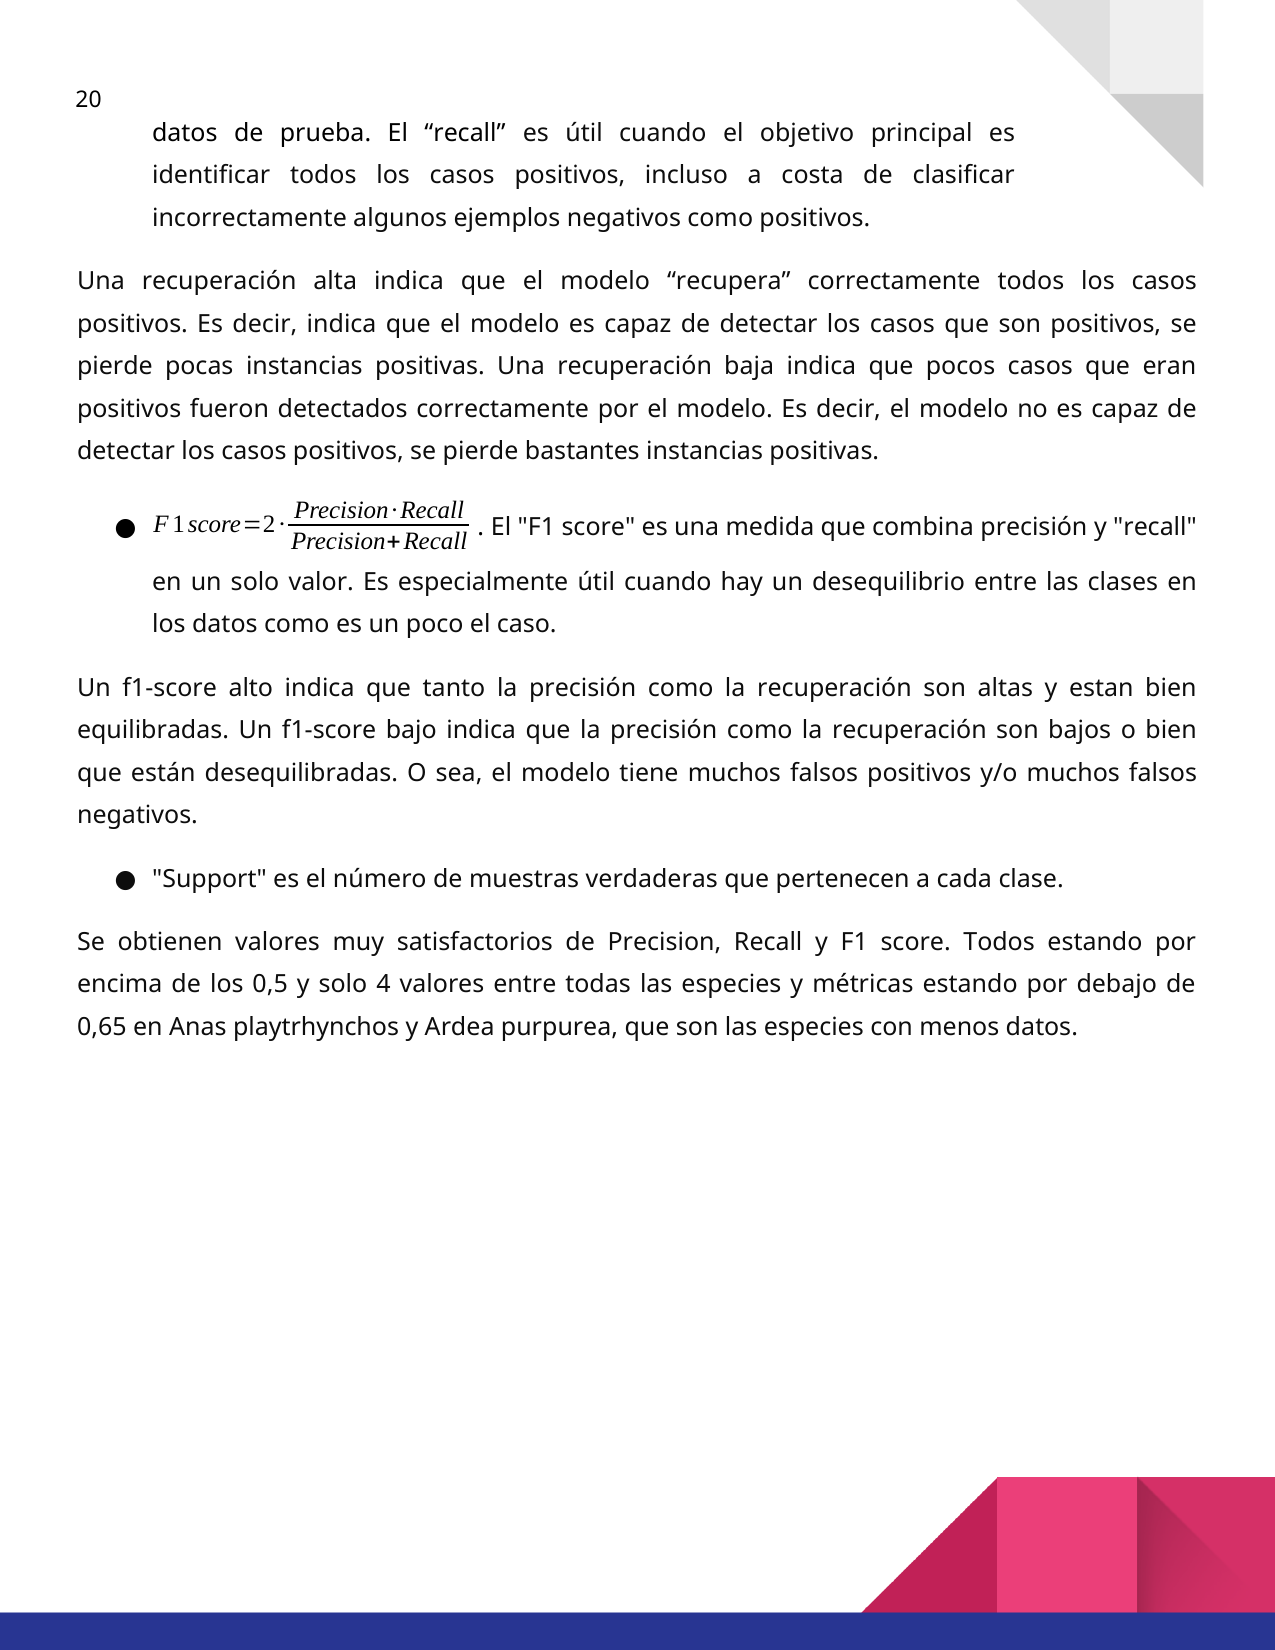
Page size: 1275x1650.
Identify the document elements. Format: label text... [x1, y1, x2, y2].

text Una recuperación alta indica que el modelo “recupera” correctamente todos los casos positivos. Es decir, indica que el modelo es capaz de detectar los casos que son positivos, se pierde pocas instancias positivas. Una recuperación baja indica que pocos casos que eran positivos fueron detectados correctamente por el modelo. Es decir, el modelo no es capaz de detectar los casos positivos, se pierde bastantes instancias positivas. [77, 263, 1198, 467]
list . El "recall" (también sensibilidad o tasa de verdaderos positivos) es la proporción de ejemplos positivos que fueron correctamente identificados por el modelo respecto al total de ejemplos positivos en los datos de prueba. El “recall” es útil cuando el objetivo principal es identificar todos los casos positivos, incluso a costa de clasificar incorrectamente algunos ejemplos negativos como positivos. [114, 114, 1198, 234]
text Un f1-score alto indica que tanto la precisión como la recuperación son altas y estan bien equilibradas. Un f1-score bajo indica que la precisión como la recuperación son bajos o bien que están desequilibradas. O sea, el modelo tiene muchos falsos positivos y/o muchos falsos negativos. [77, 669, 1198, 831]
list . El "F1 score" es una medida que combina precisión y "recall" en un solo valor. Es especialmente útil cuando hay un desequilibrio entre las clases en los datos como es un poco el caso. [114, 496, 1198, 640]
picture [1015, 0, 1204, 188]
picture [0, 1475, 1275, 1650]
list "Support" es el número de muestras verdaderas que pertenecen a cada clase. [114, 860, 1198, 894]
text Se obtienen valores muy satisfactorios de Precision, Recall y F1 score. Todos estando por encima de los 0,5 y solo 4 valores entre todas las especies y métricas estando por debajo de 0,65 en Anas playtrhynchos y Ardea purpurea, que son las especies con menos datos. [77, 924, 1198, 1043]
